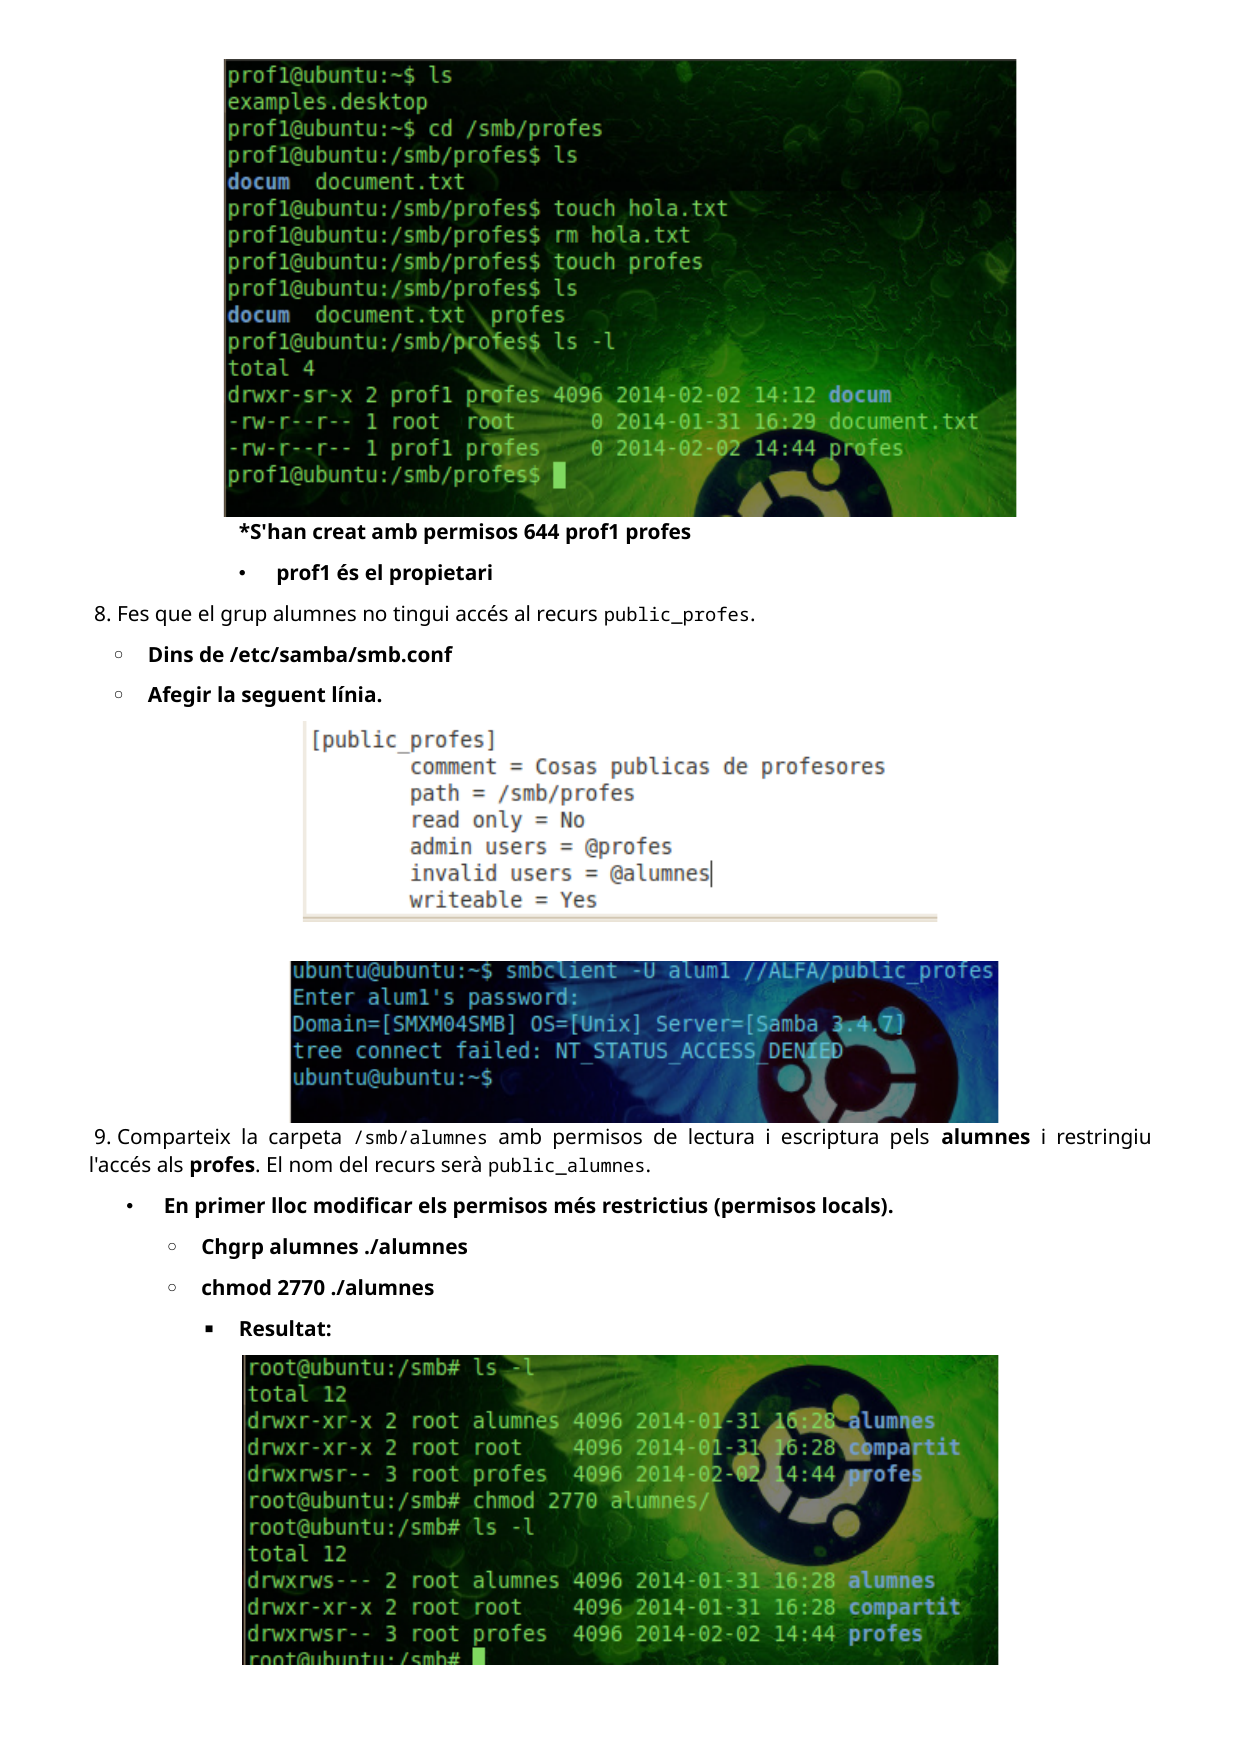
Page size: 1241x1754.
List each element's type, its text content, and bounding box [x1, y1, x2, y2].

list chmod 2770 ./alumnes [163, 1273, 1152, 1302]
list Fes que el grup alumnes no tingui accés al recurs public_profes. [88, 599, 1152, 627]
list Afegir la seguent línia. [110, 681, 1152, 709]
picture [223, 59, 1017, 517]
picture [302, 721, 938, 922]
list Comparteix la carpeta /smb/alumnes amb permisos de lectura i escriptura pels alumnes i restringiu l'accés als profes. El nom del recurs serà public_alumnes. [88, 962, 1152, 1179]
list En primer lloc modificar els permisos més restrictius (permisos locals). [126, 1192, 1152, 1220]
list prof1 és el propietari [238, 558, 1152, 586]
picture [242, 1355, 999, 1665]
list *S'han creat amb permisos 644 prof1 profes [201, 59, 1152, 545]
picture [288, 961, 999, 1123]
list Dins de /etc/samba/smb.conf [110, 640, 1152, 668]
list Chgrp alumnes ./alumnes [163, 1232, 1152, 1261]
list Resultat: [201, 1314, 1152, 1343]
